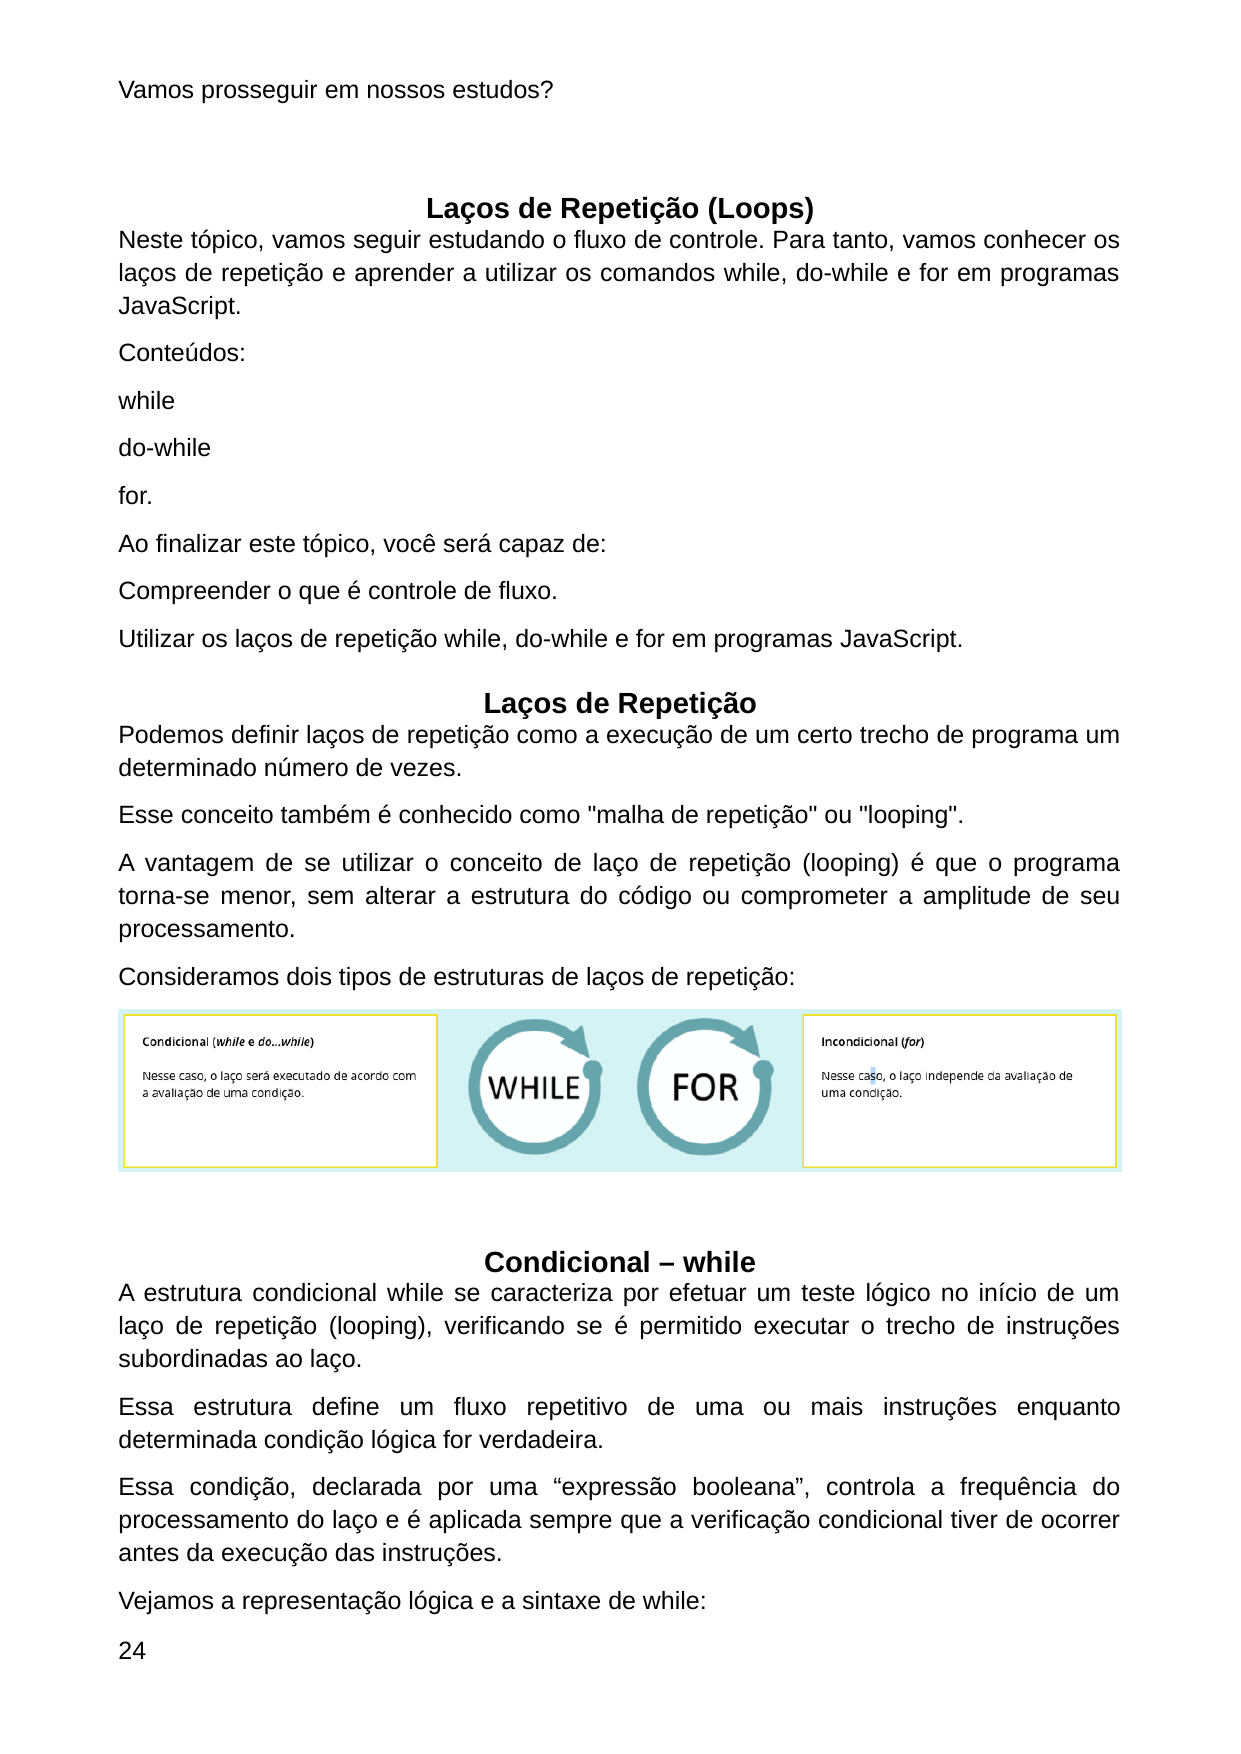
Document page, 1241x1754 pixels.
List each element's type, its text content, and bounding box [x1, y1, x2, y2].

text Essa condição, declarada por uma “expressão booleana”, controla a frequência do processamento do laço e é aplicada sempre que a verificação condicional tiver de ocorrer antes da execução das instruções. [118, 1472, 1122, 1567]
text Neste tópico, vamos seguir estudando o fluxo de controle. Para tanto, vamos conhecer os laços de repetição e aprender a utilizar os comandos while, do-while e for em programas JavaScript. [118, 224, 1122, 319]
subtitle Laços de Repetição [118, 686, 1122, 719]
text do-while [118, 433, 1122, 462]
text Consideramos dois tipos de estruturas de laços de repetição: [118, 961, 1122, 990]
text A vantagem de se utilizar o conceito de laço de repetição (looping) é que o programa torna-se menor, sem alterar a estrutura do código ou comprometer a amplitude de seu processamento. [118, 848, 1122, 943]
text for. [118, 481, 1122, 510]
text Compreender o que é controle de fluxo. [118, 576, 1122, 605]
text while [118, 386, 1122, 414]
text Vejamos a representação lógica e a sintaxe de while: [118, 1586, 1122, 1615]
text Esse conceito também é conhecido como "malha de repetição" ou "looping". [118, 800, 1122, 829]
text Podemos definir laços de repetição como a execução de um certo trecho de programa um determinado número de vezes. [118, 719, 1122, 781]
subtitle Laços de Repetição (Loops) [118, 191, 1122, 224]
text Vamos prosseguir em nossos estudos? [118, 75, 1122, 104]
text Conteúdos: [118, 338, 1122, 367]
text A estrutura condicional while se caracteriza por efetuar um teste lógico no início de um laço de repetição (looping), verificando se é permitido executar o trecho de instruções subordinadas ao laço. [118, 1278, 1122, 1373]
text Utilizar os laços de repetição while, do-while e for em programas JavaScript. [118, 624, 1122, 653]
text Ao finalizar este tópico, você será capaz de: [118, 529, 1122, 557]
subtitle Condicional – while [118, 1244, 1122, 1278]
text Essa estrutura define um fluxo repetitivo de uma ou mais instruções enquanto determinada condição lógica for verdadeira. [118, 1392, 1122, 1453]
